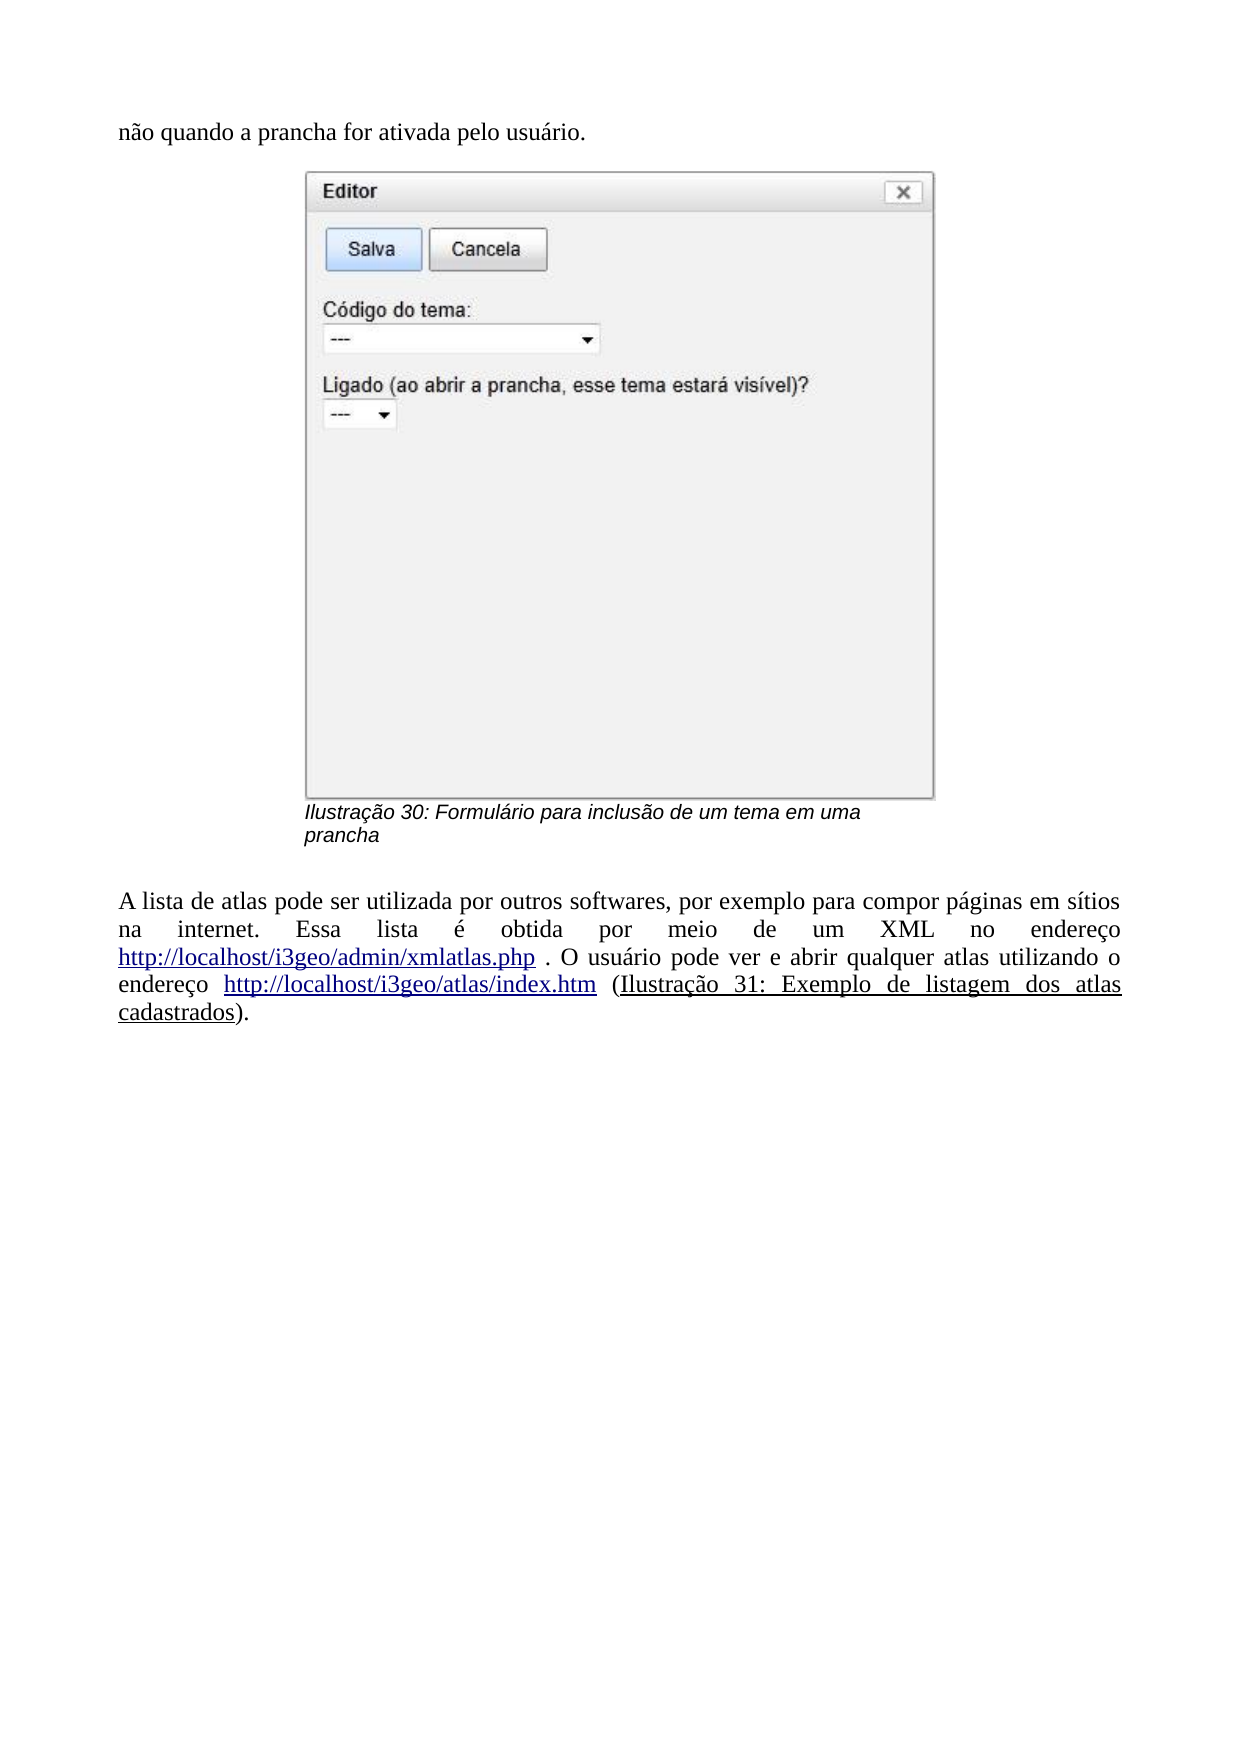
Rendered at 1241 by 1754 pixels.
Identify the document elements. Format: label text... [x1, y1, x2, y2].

picture [304, 170, 936, 801]
text não quando a prancha for ativada pelo usuário. [118, 118, 1122, 146]
text Ilustração 30: Formulário para inclusão de um tema em uma prancha [304, 801, 936, 847]
text A lista de atlas pode ser utilizada por outros softwares, por exemplo para compor páginas em sítios na internet. Essa lista é obtida por meio de um XML no endereço http://localhost/i3geo/admin/xmlatlas.php . O usuário pode ver e abrir qualquer atlas utilizando o endereço http://localhost/i3geo/atlas/index.htm (Ilustração 31: Exemplo de listagem dos atlas cadastrados). [118, 887, 1122, 1026]
